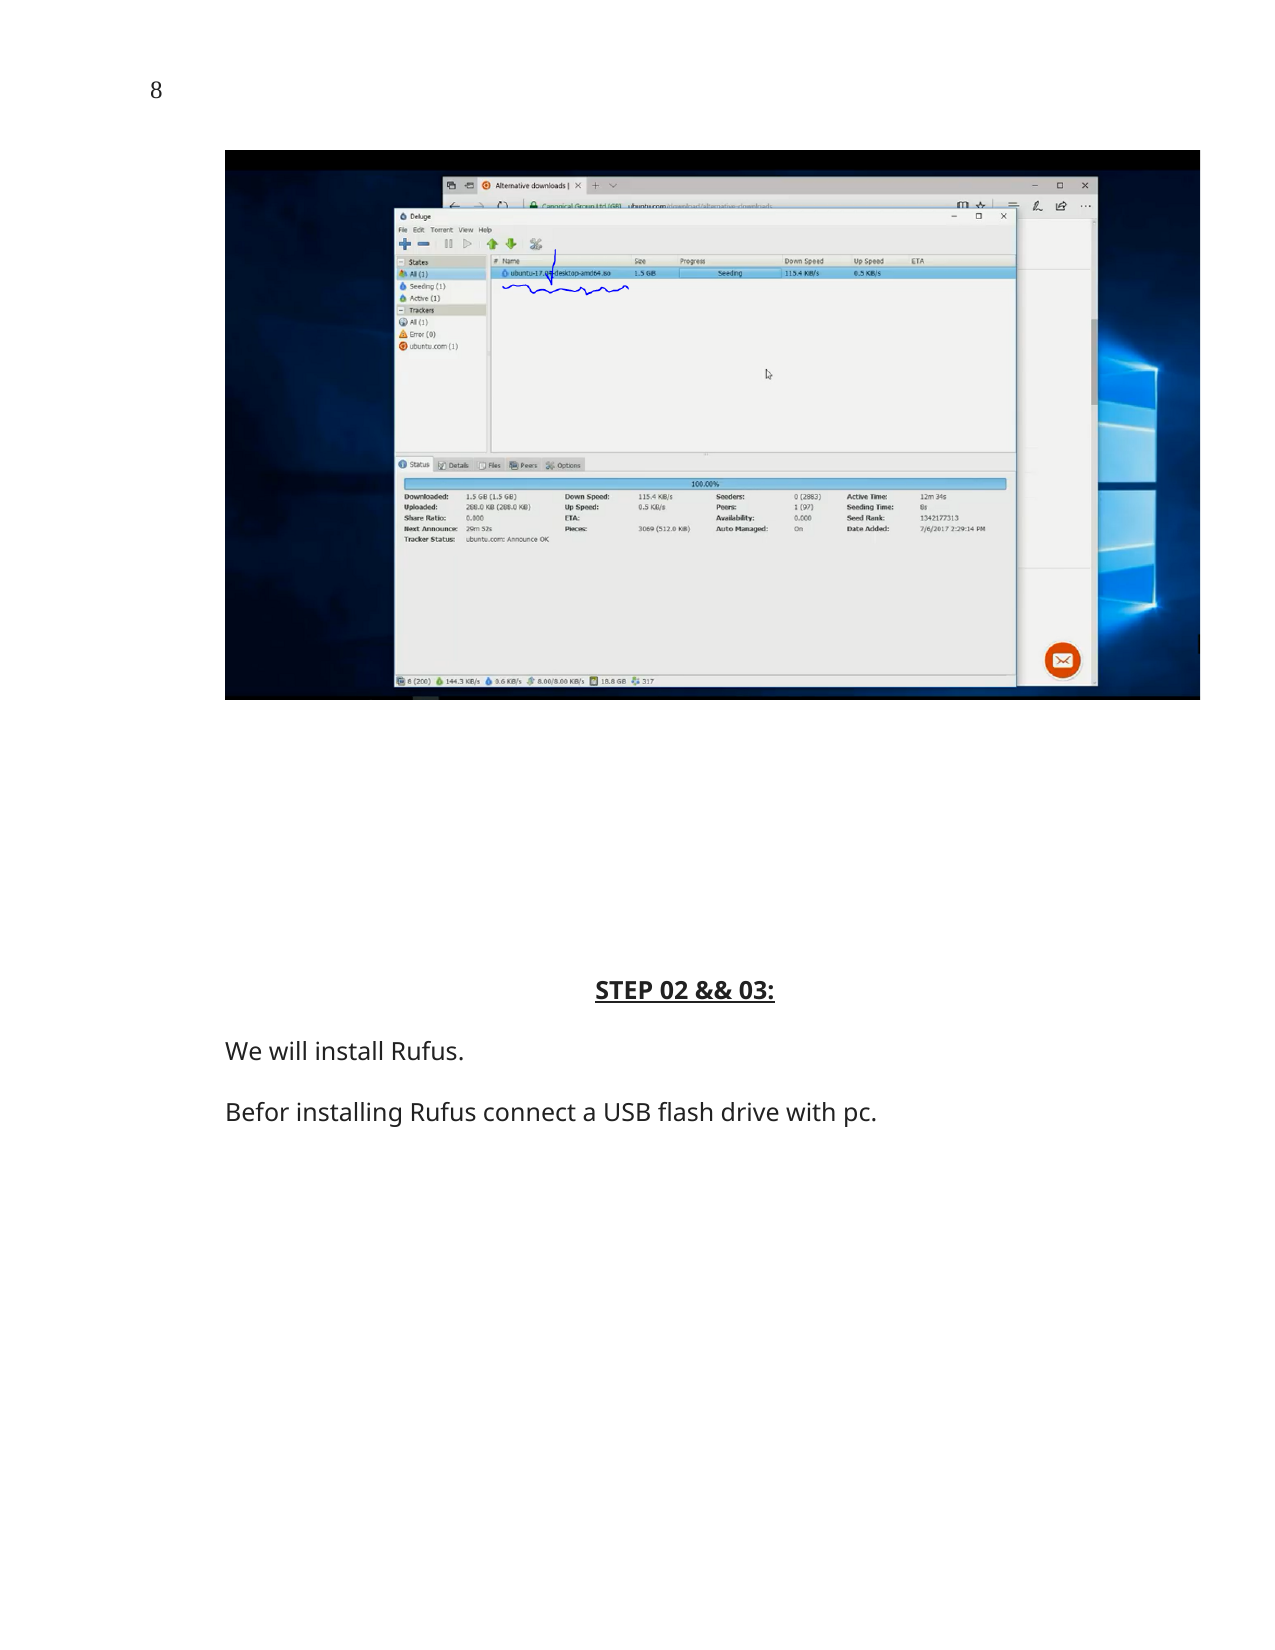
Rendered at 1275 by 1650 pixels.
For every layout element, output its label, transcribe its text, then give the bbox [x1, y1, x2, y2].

list Befor installing Rufus connect a USB flash drive with pc. [225, 1095, 1125, 1129]
list STEP 02 && 03: [225, 972, 1125, 1006]
list We will install Rufus. [225, 1034, 1125, 1068]
